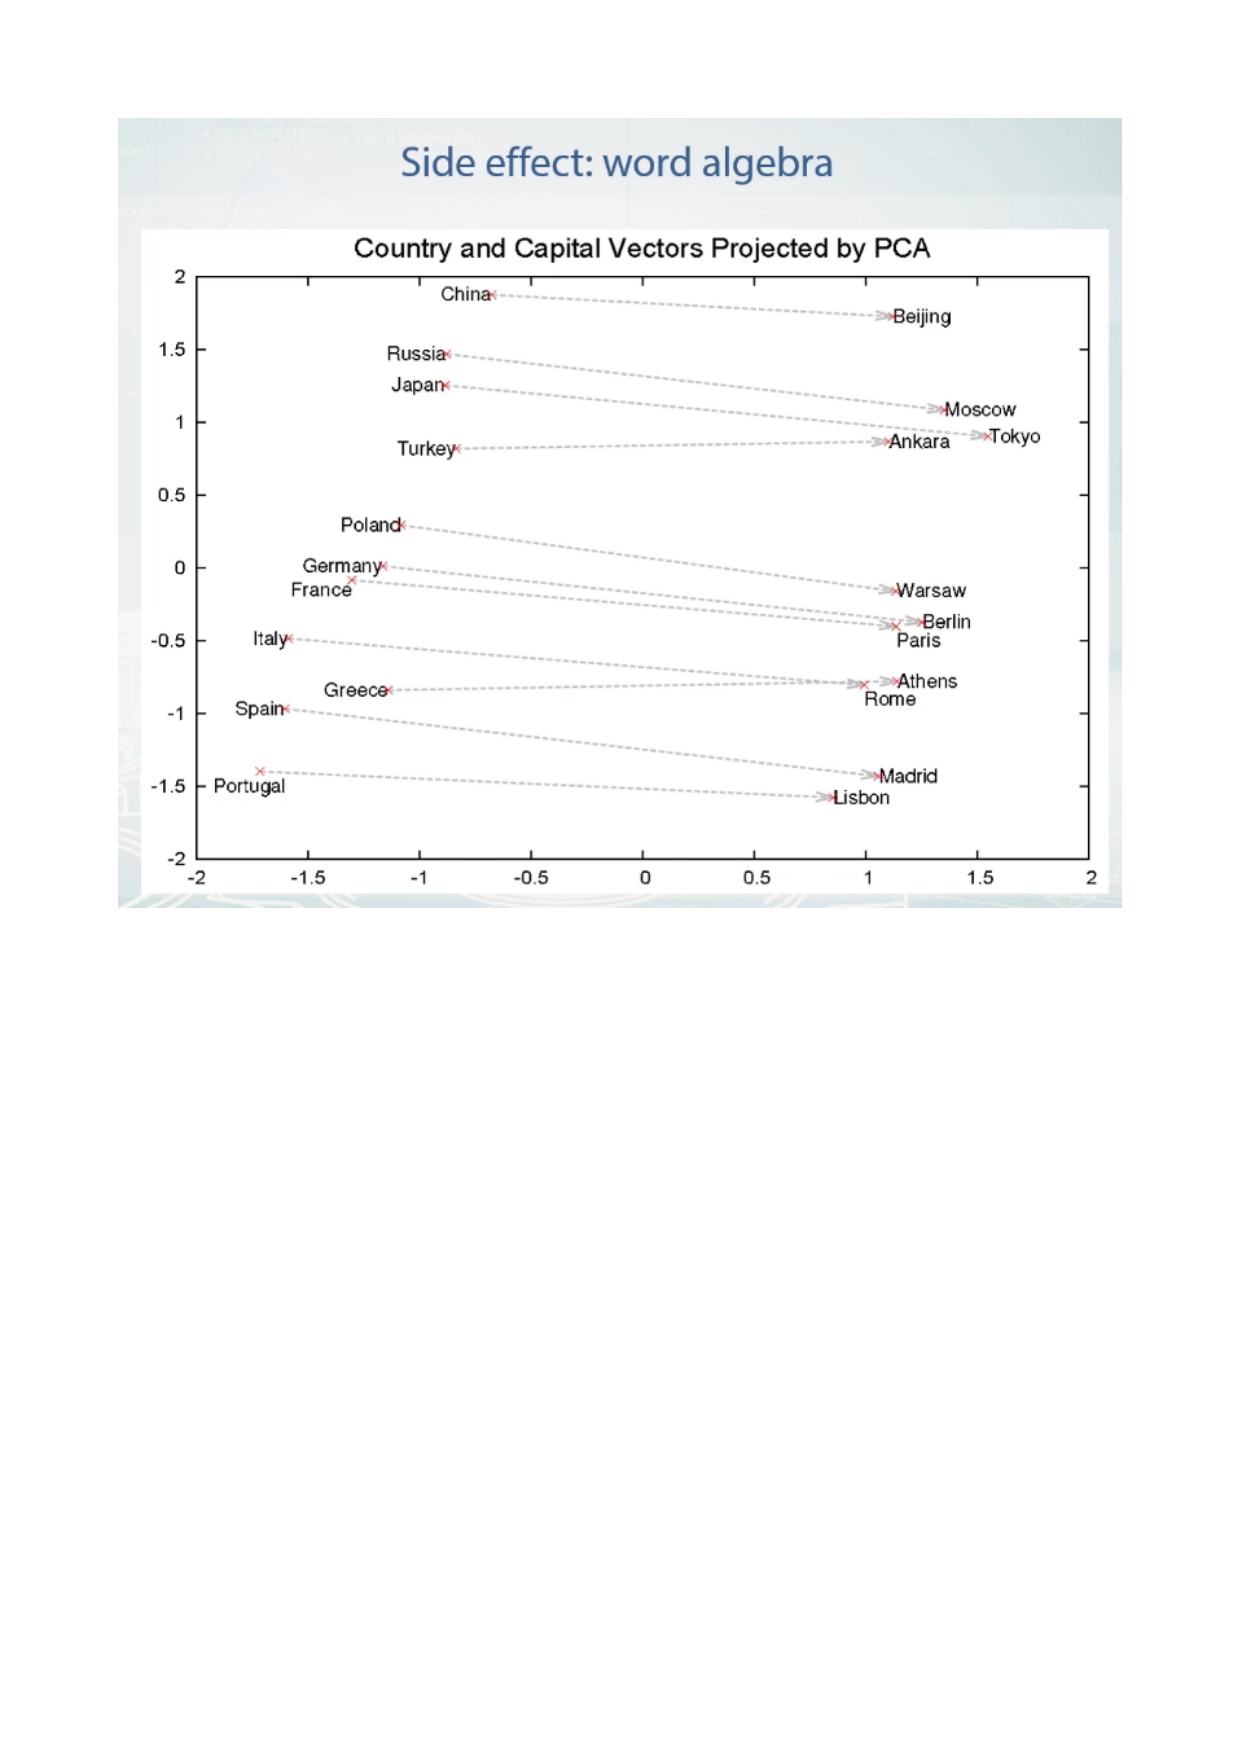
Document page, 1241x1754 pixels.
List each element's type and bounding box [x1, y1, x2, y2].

picture [118, 118, 1123, 908]
